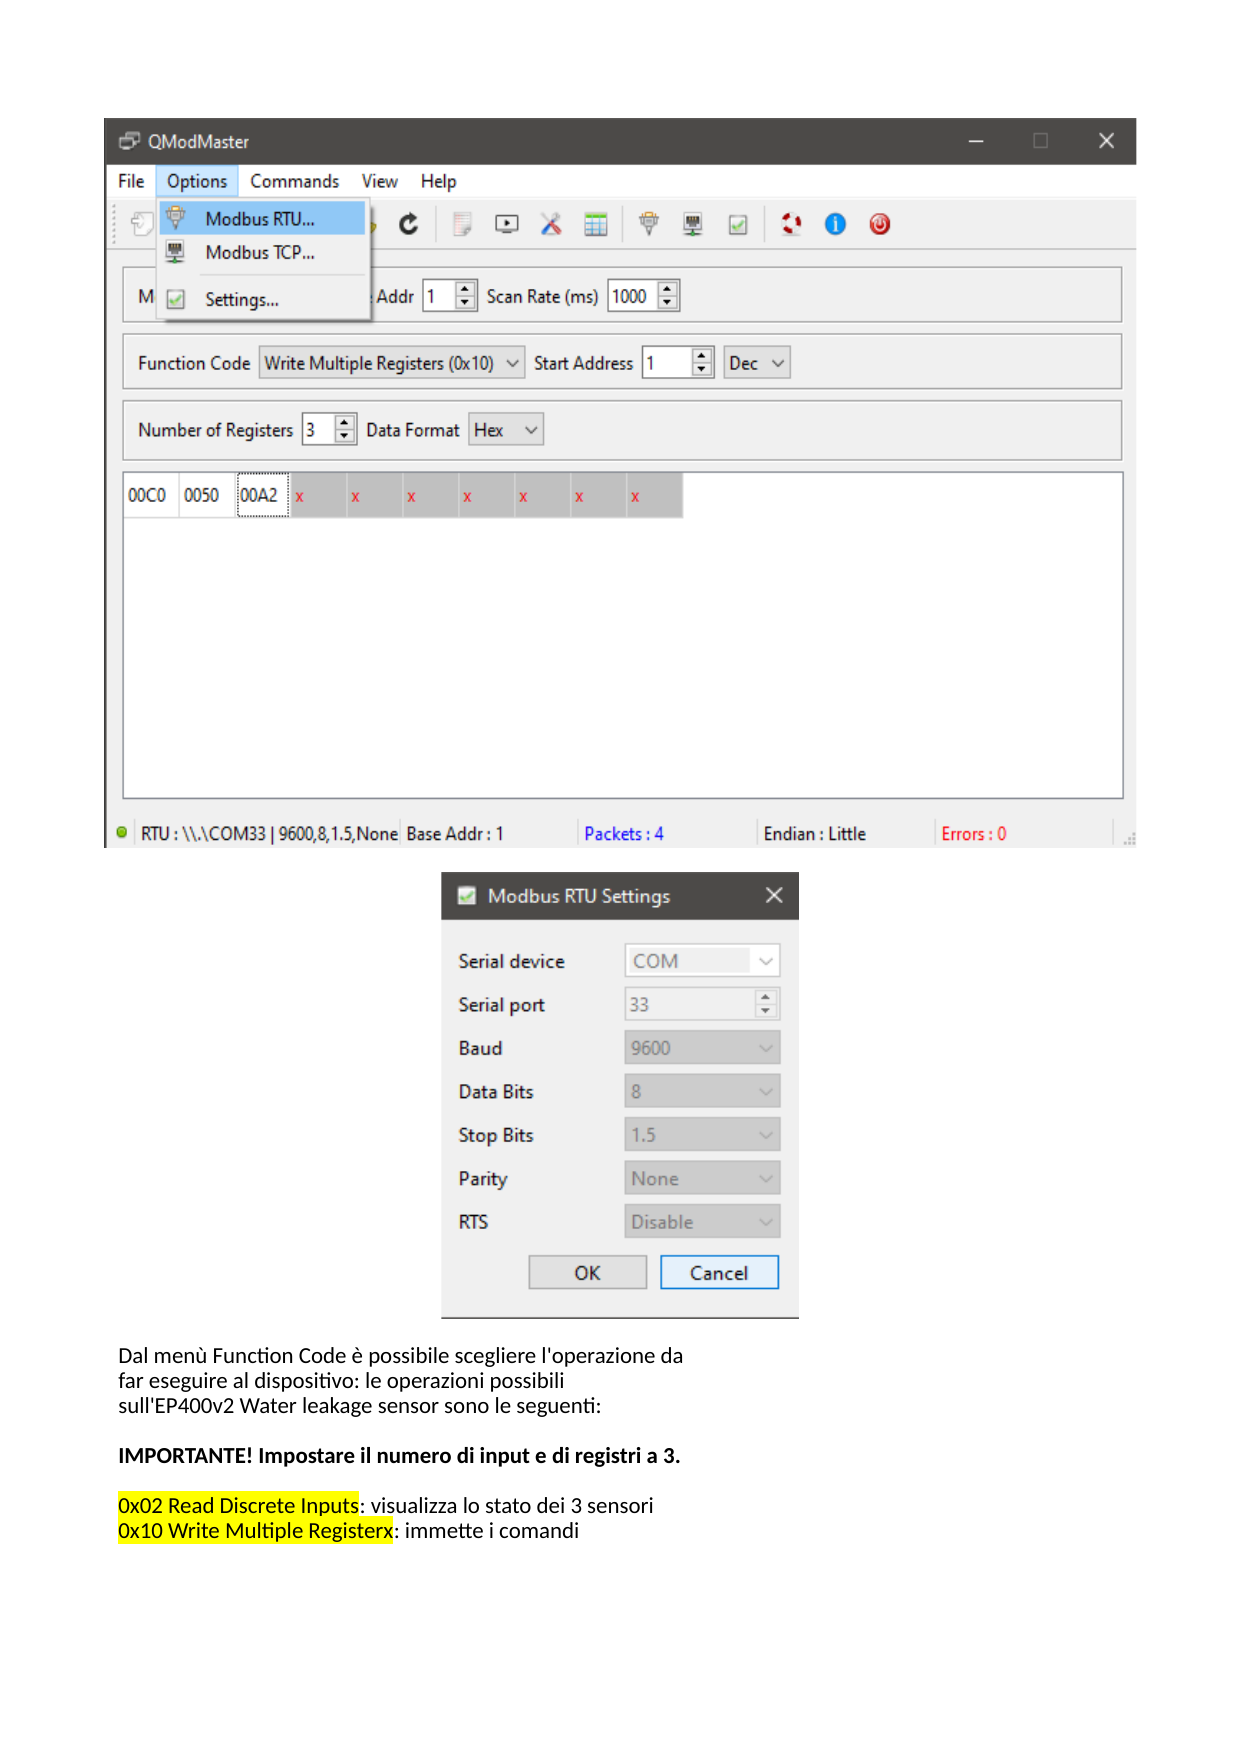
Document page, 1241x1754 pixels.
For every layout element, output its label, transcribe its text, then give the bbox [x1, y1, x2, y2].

text 0x10 Write Multiple Registerx: immette i comandi [118, 1518, 1122, 1543]
text 0x02 Read Discrete Inputs: visualizza lo stato dei 3 sensori [118, 1493, 1122, 1518]
text far eseguire al dispositivo: le operazioni possibili [118, 1368, 1122, 1393]
picture [104, 118, 1137, 848]
picture [441, 872, 799, 1319]
text IMPORTANTE! Impostare il numero di input e di registri a 3. [118, 1443, 1122, 1468]
text Dal menù Function Code è possibile scegliere l'operazione da [118, 1343, 1122, 1368]
text sull'EP400v2 Water leakage sensor sono le seguenti: [118, 1393, 1122, 1418]
